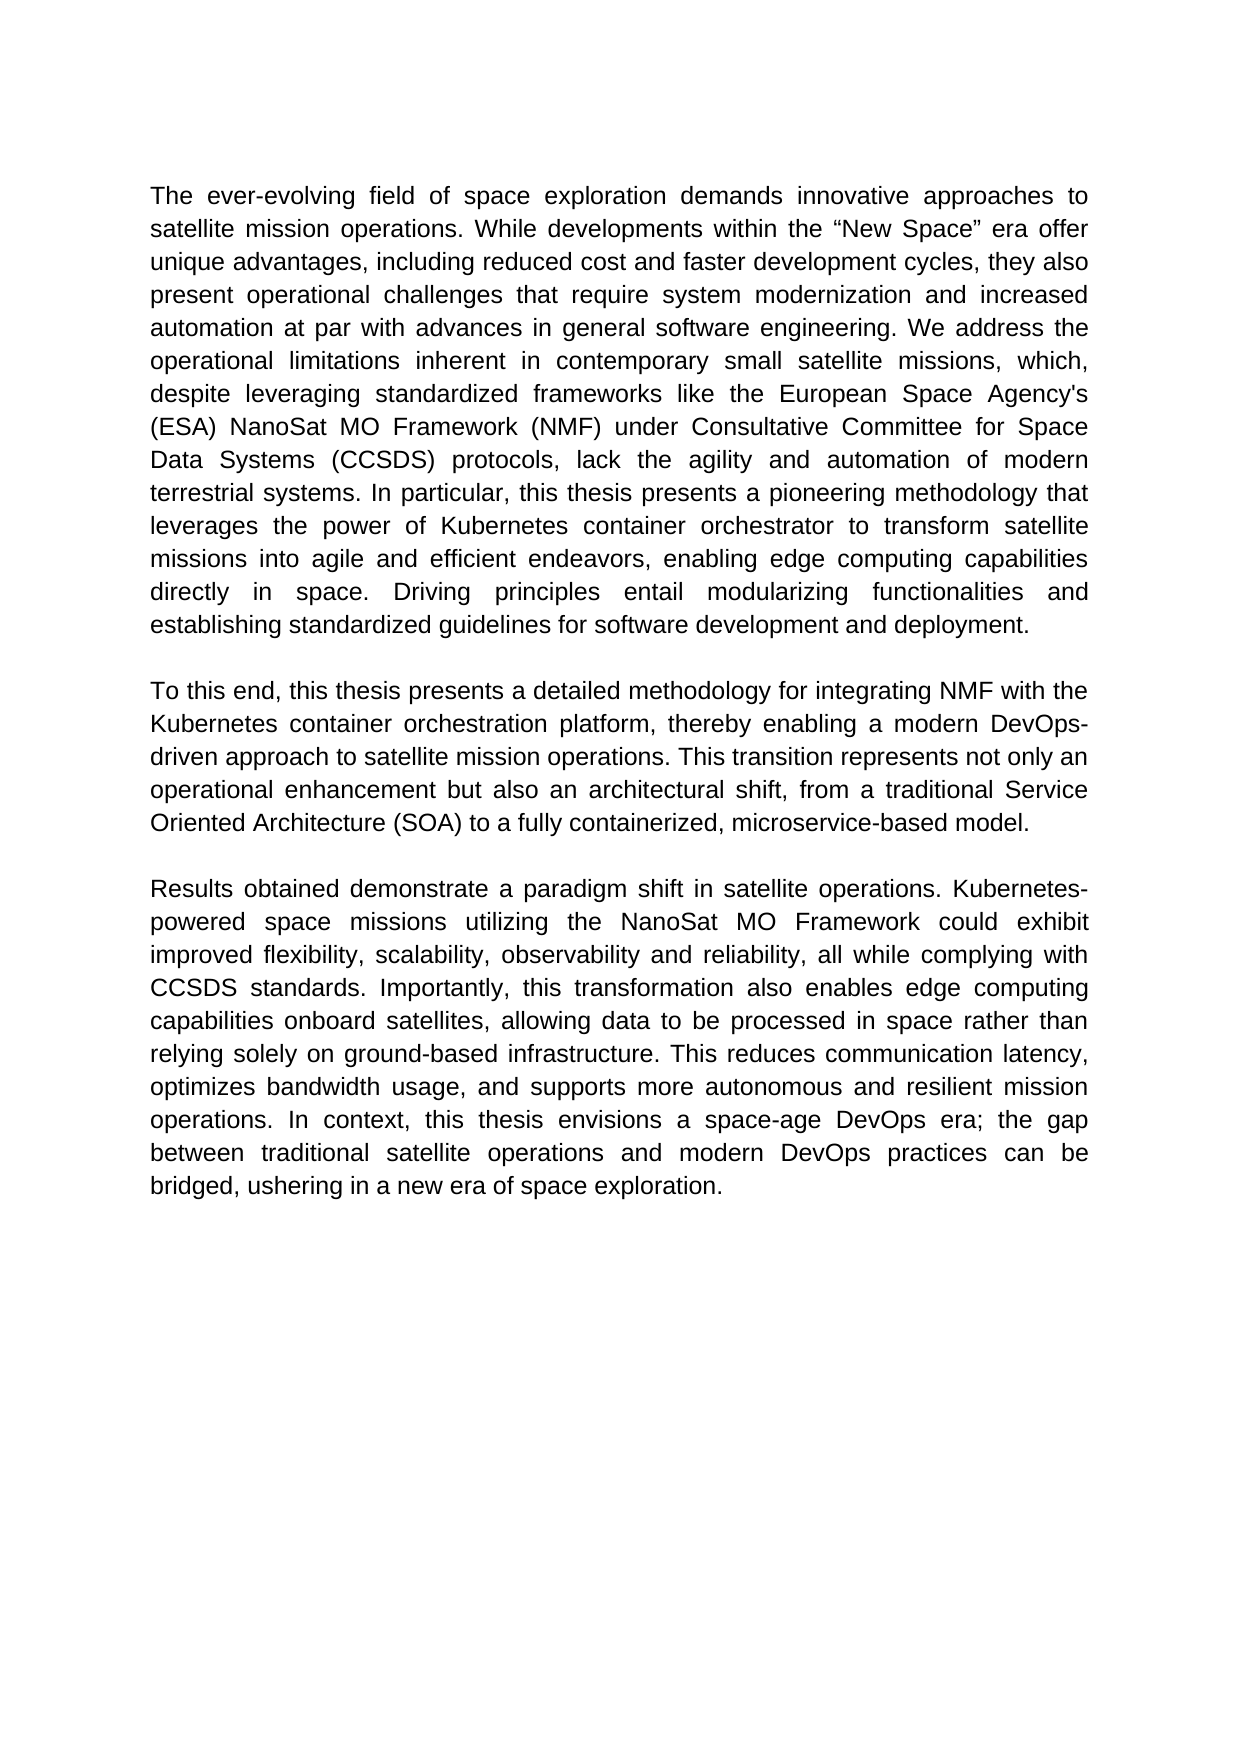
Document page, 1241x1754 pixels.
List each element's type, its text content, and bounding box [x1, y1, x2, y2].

text Results obtained demonstrate a paradigm shift in satellite operations. Kubernetes-powered space missions utilizing the NanoSat MO Framework could exhibit improved flexibility, scalability, observability and reliability, all while complying with CCSDS standards. Importantly, this transformation also enables edge computing capabilities onboard satellites, allowing data to be processed in space rather than relying solely on ground-based infrastructure. This reduces communication latency, optimizes bandwidth usage, and supports more autonomous and resilient mission operations. In context, this thesis envisions a space-age DevOps era; the gap between traditional satellite operations and modern DevOps practices can be bridged, ushering in a new era of space exploration. [150, 874, 1090, 1200]
text The ever-evolving field of space exploration demands innovative approaches to satellite mission operations. While developments within the “New Space” era offer unique advantages, including reduced cost and faster development cycles, they also present operational challenges that require system modernization and increased automation at par with advances in general software engineering. We address the operational limitations inherent in contemporary small satellite missions, which, despite leveraging standardized frameworks like the European Space Agency's (ESA) NanoSat MO Framework (NMF) under Consultative Committee for Space Data Systems (CCSDS) protocols, lack the agility and automation of modern terrestrial systems. In particular, this thesis presents a pioneering methodology that leverages the power of Kubernetes container orchestrator to transform satellite missions into agile and efficient endeavors, enabling edge computing capabilities directly in space. Driving principles entail modularizing functionalities and establishing standardized guidelines for software development and deployment. [150, 150, 1090, 639]
text To this end, this thesis presents a detailed methodology for integrating NMF with the Kubernetes container orchestration platform, thereby enabling a modern DevOps-driven approach to satellite mission operations. This transition represents not only an operational enhancement but also an architectural shift, from a traditional Service Oriented Architecture (SOA) to a fully containerized, microservice-based model. [150, 676, 1090, 837]
